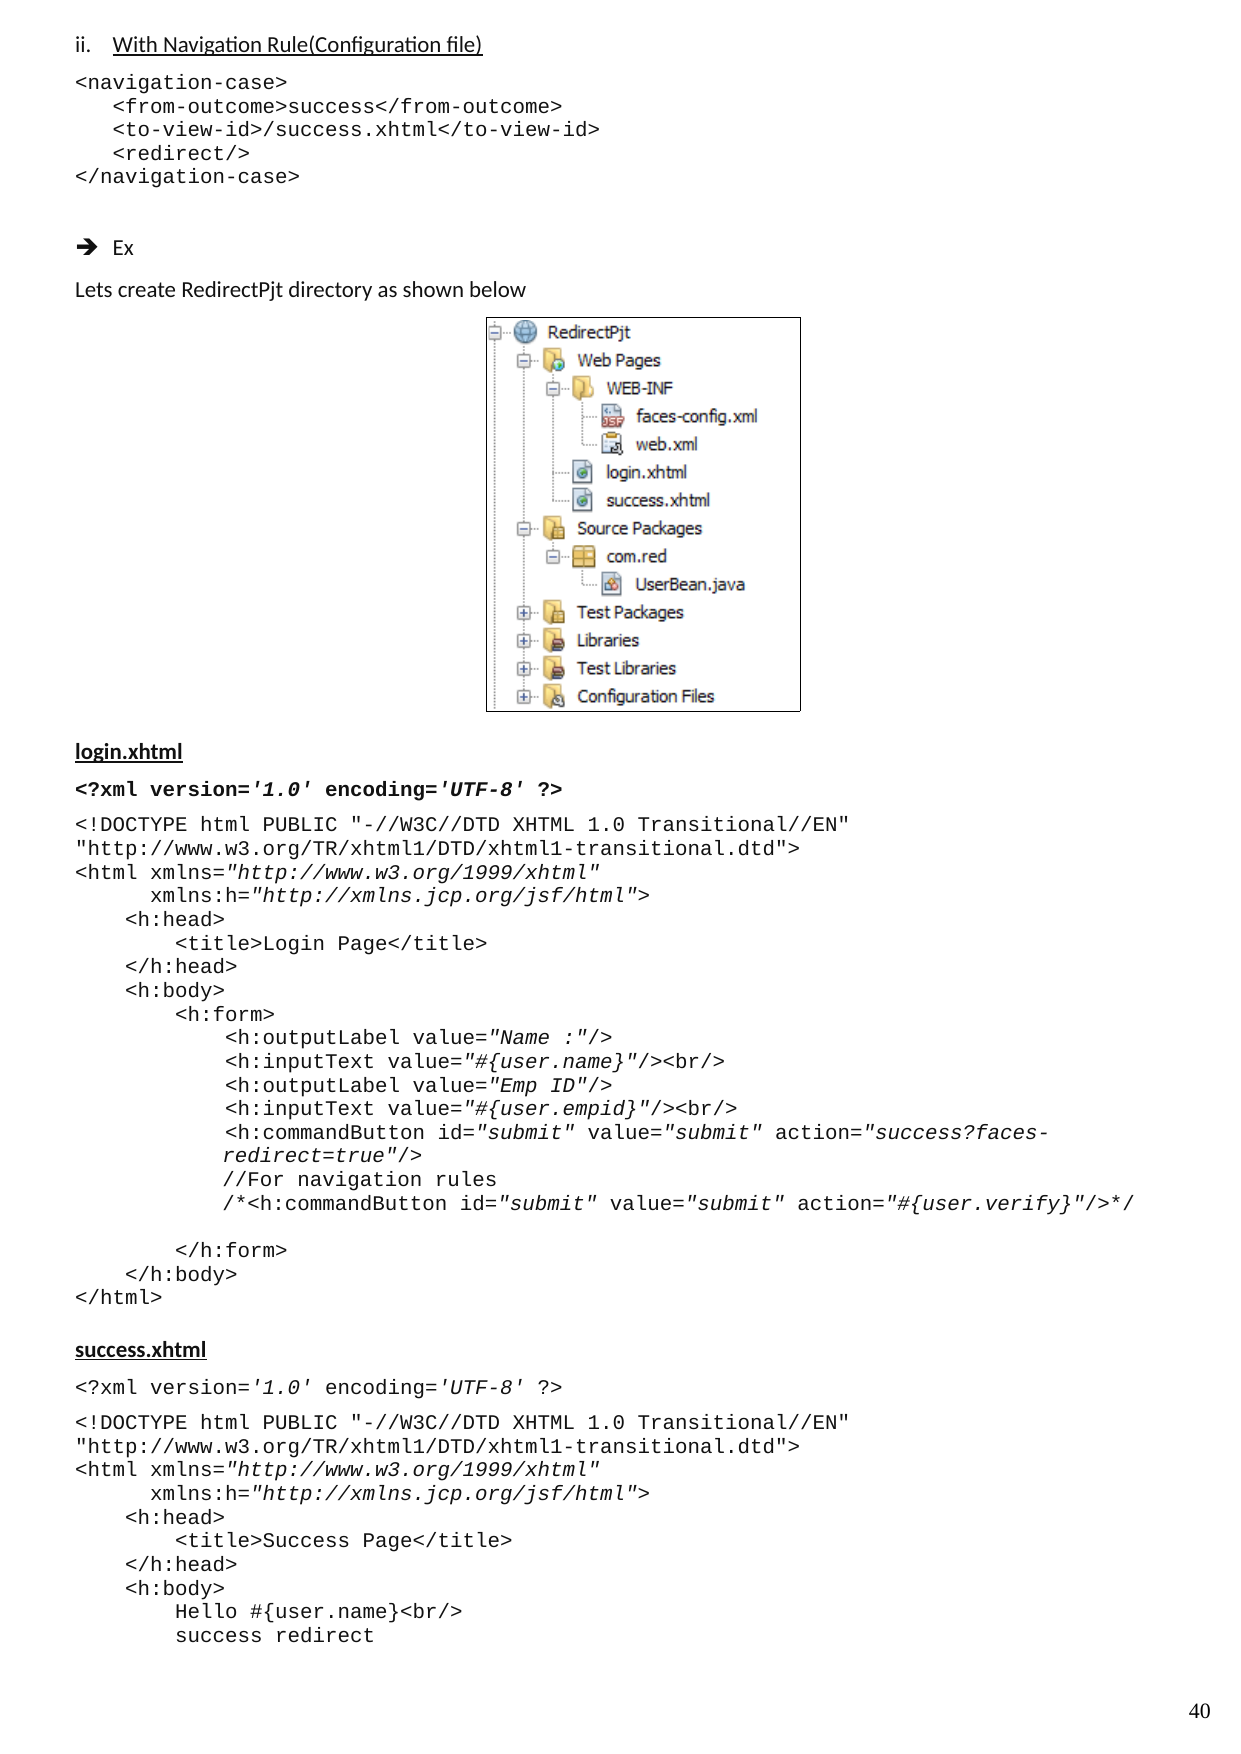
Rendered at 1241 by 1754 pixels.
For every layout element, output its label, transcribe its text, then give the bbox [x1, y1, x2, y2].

text </navigation-case> [75, 167, 1211, 190]
text <to-view-id>/success.xhtml</to-view-id> [75, 119, 1211, 143]
text <h:inputText value="#{user.empid}"/><br/> [75, 1098, 1211, 1122]
text <title>Success Page</title> [75, 1530, 1211, 1554]
text <html xmlns="http://www.w3.org/1999/xhtml" [75, 1459, 1211, 1483]
text </h:head> [75, 956, 1211, 980]
text <navigation-case> [75, 72, 1211, 96]
text <!DOCTYPE html PUBLIC "-//W3C//DTD XHTML 1.0 Transitional//EN" "http://www.w3.org/TR/xhtml1/DTD/xhtml1-transitional.dtd"> [75, 1412, 1211, 1459]
text <h:body> [75, 980, 1211, 1004]
text xmlns:h="http://xmlns.jcp.org/jsf/html"> [75, 1483, 1211, 1507]
text <h:head> [75, 1507, 1211, 1530]
text </h:form> [75, 1240, 1211, 1264]
text </html> [75, 1287, 1211, 1311]
text <h:outputLabel value="Name :"/> [75, 1027, 1211, 1051]
text success redirect [75, 1625, 1211, 1648]
text <?xml version='1.0' encoding='UTF-8' ?> [75, 1377, 1211, 1400]
text <h:inputText value="#{user.name}"/><br/> [75, 1051, 1211, 1074]
text Lets create RedirectPjt directory as shown below [75, 275, 1211, 303]
text /*<h:commandButton id="submit" value="submit" action="#{user.verify}"/>*/ [75, 1193, 1211, 1216]
text Hello #{user.name}<br/> [75, 1601, 1211, 1625]
text <title>Login Page</title> [75, 933, 1211, 956]
text <!DOCTYPE html PUBLIC "-//W3C//DTD XHTML 1.0 Transitional//EN" "http://www.w3.org/TR/xhtml1/DTD/xhtml1-transitional.dtd"> [75, 814, 1211, 862]
text <?xml version='1.0' encoding='UTF-8' ?> [75, 779, 1211, 803]
list Ex [75, 233, 1211, 261]
text <h:body> [75, 1578, 1211, 1601]
text <redirect/> [75, 143, 1211, 167]
text success.xhtml [75, 1335, 1211, 1363]
text //For navigation rules [75, 1169, 1211, 1193]
text <h:outputLabel value="Emp ID"/> [75, 1074, 1211, 1098]
text <h:form> [75, 1004, 1211, 1027]
text <html xmlns="http://www.w3.org/1999/xhtml" [75, 862, 1211, 885]
text <h:head> [75, 909, 1211, 933]
text ii. With Navigation Rule(Configuration file) [75, 30, 1211, 58]
text login.xhtml [75, 737, 1211, 765]
text <from-outcome>success</from-outcome> [75, 96, 1211, 119]
text </h:head> [75, 1554, 1211, 1578]
text xmlns:h="http://xmlns.jcp.org/jsf/html"> [75, 885, 1211, 909]
text </h:body> [75, 1264, 1211, 1287]
text <h:commandButton id="submit" value="submit" action="success?faces- redirect=true"/> [75, 1122, 1211, 1169]
